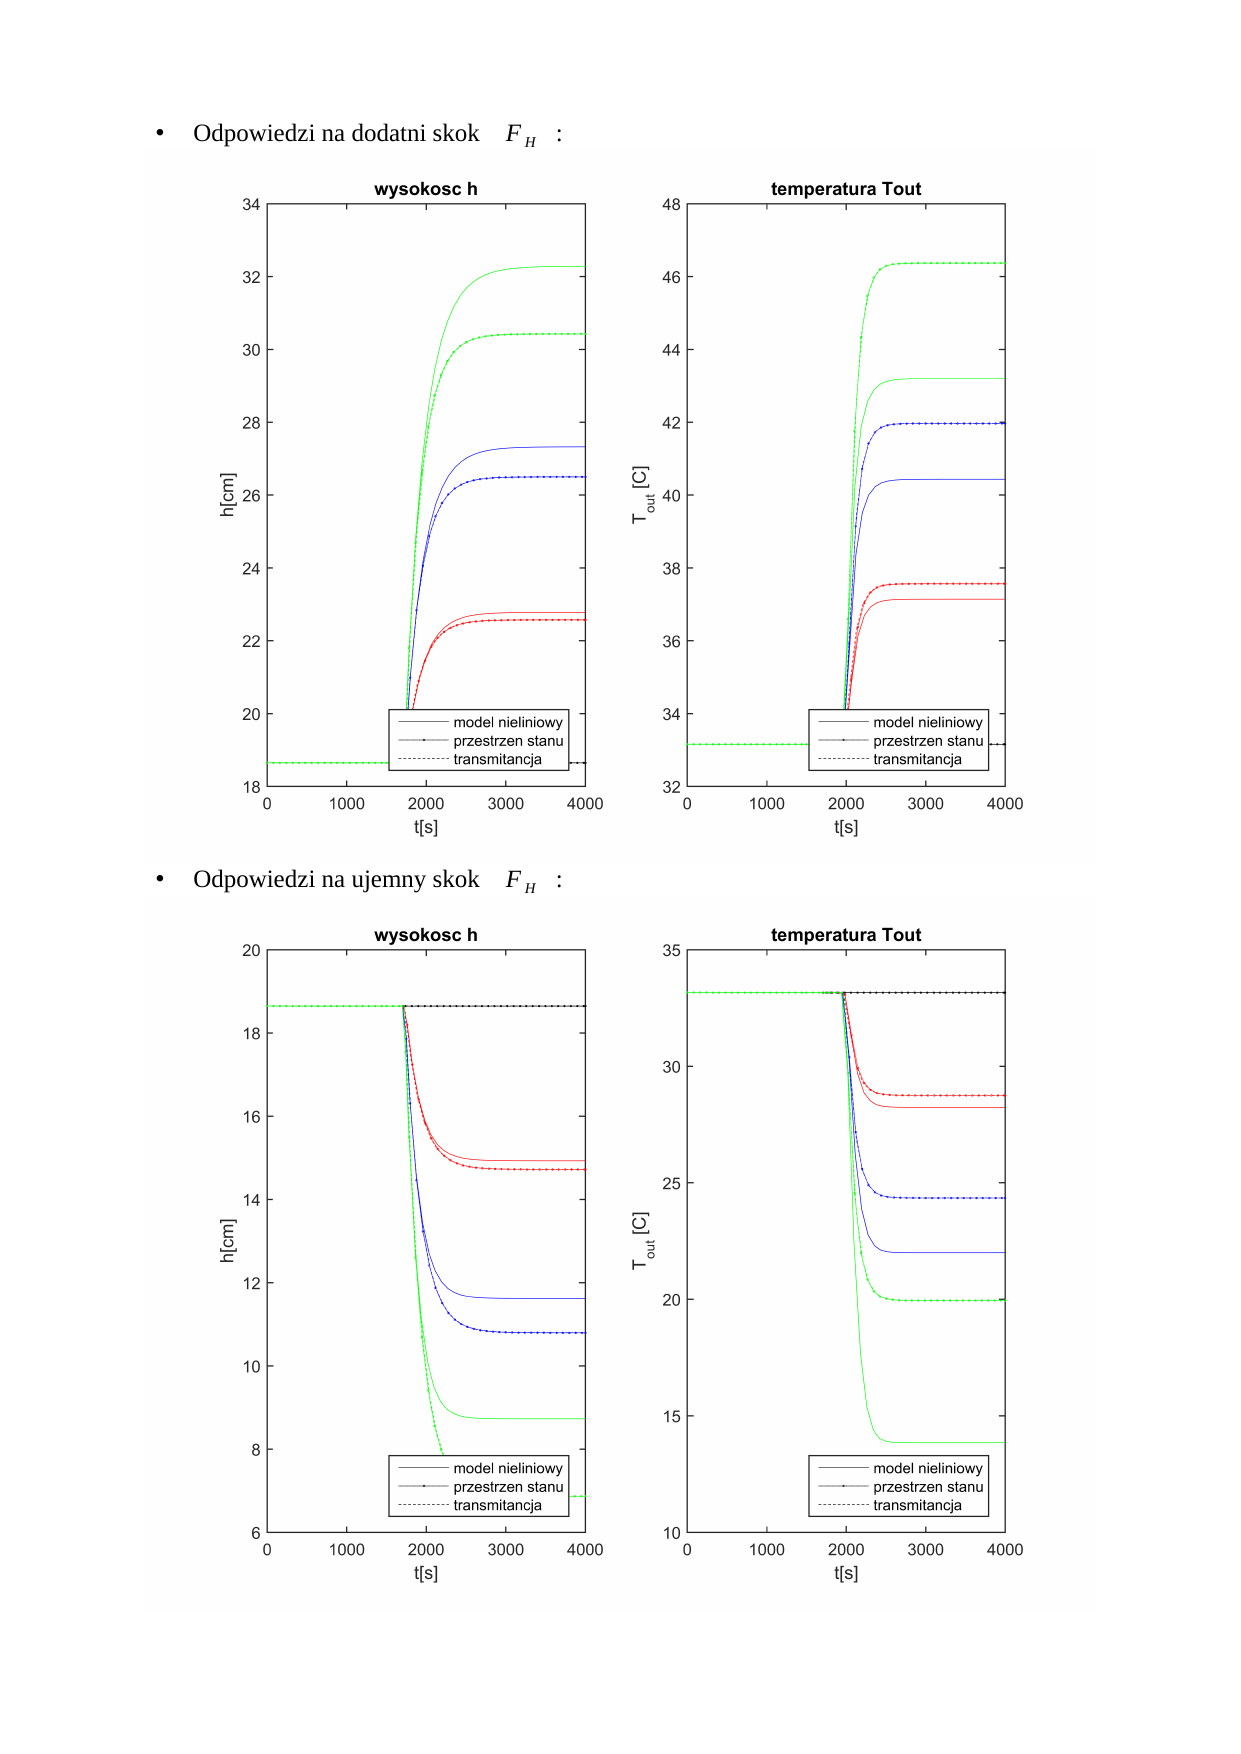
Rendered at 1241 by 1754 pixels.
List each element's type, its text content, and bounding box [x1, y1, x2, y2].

picture [143, 896, 1097, 1611]
list Odpowiedzi na dodatni skok : [156, 118, 1122, 151]
picture [143, 150, 1097, 865]
list Odpowiedzi na ujemny skok : [156, 864, 1122, 897]
